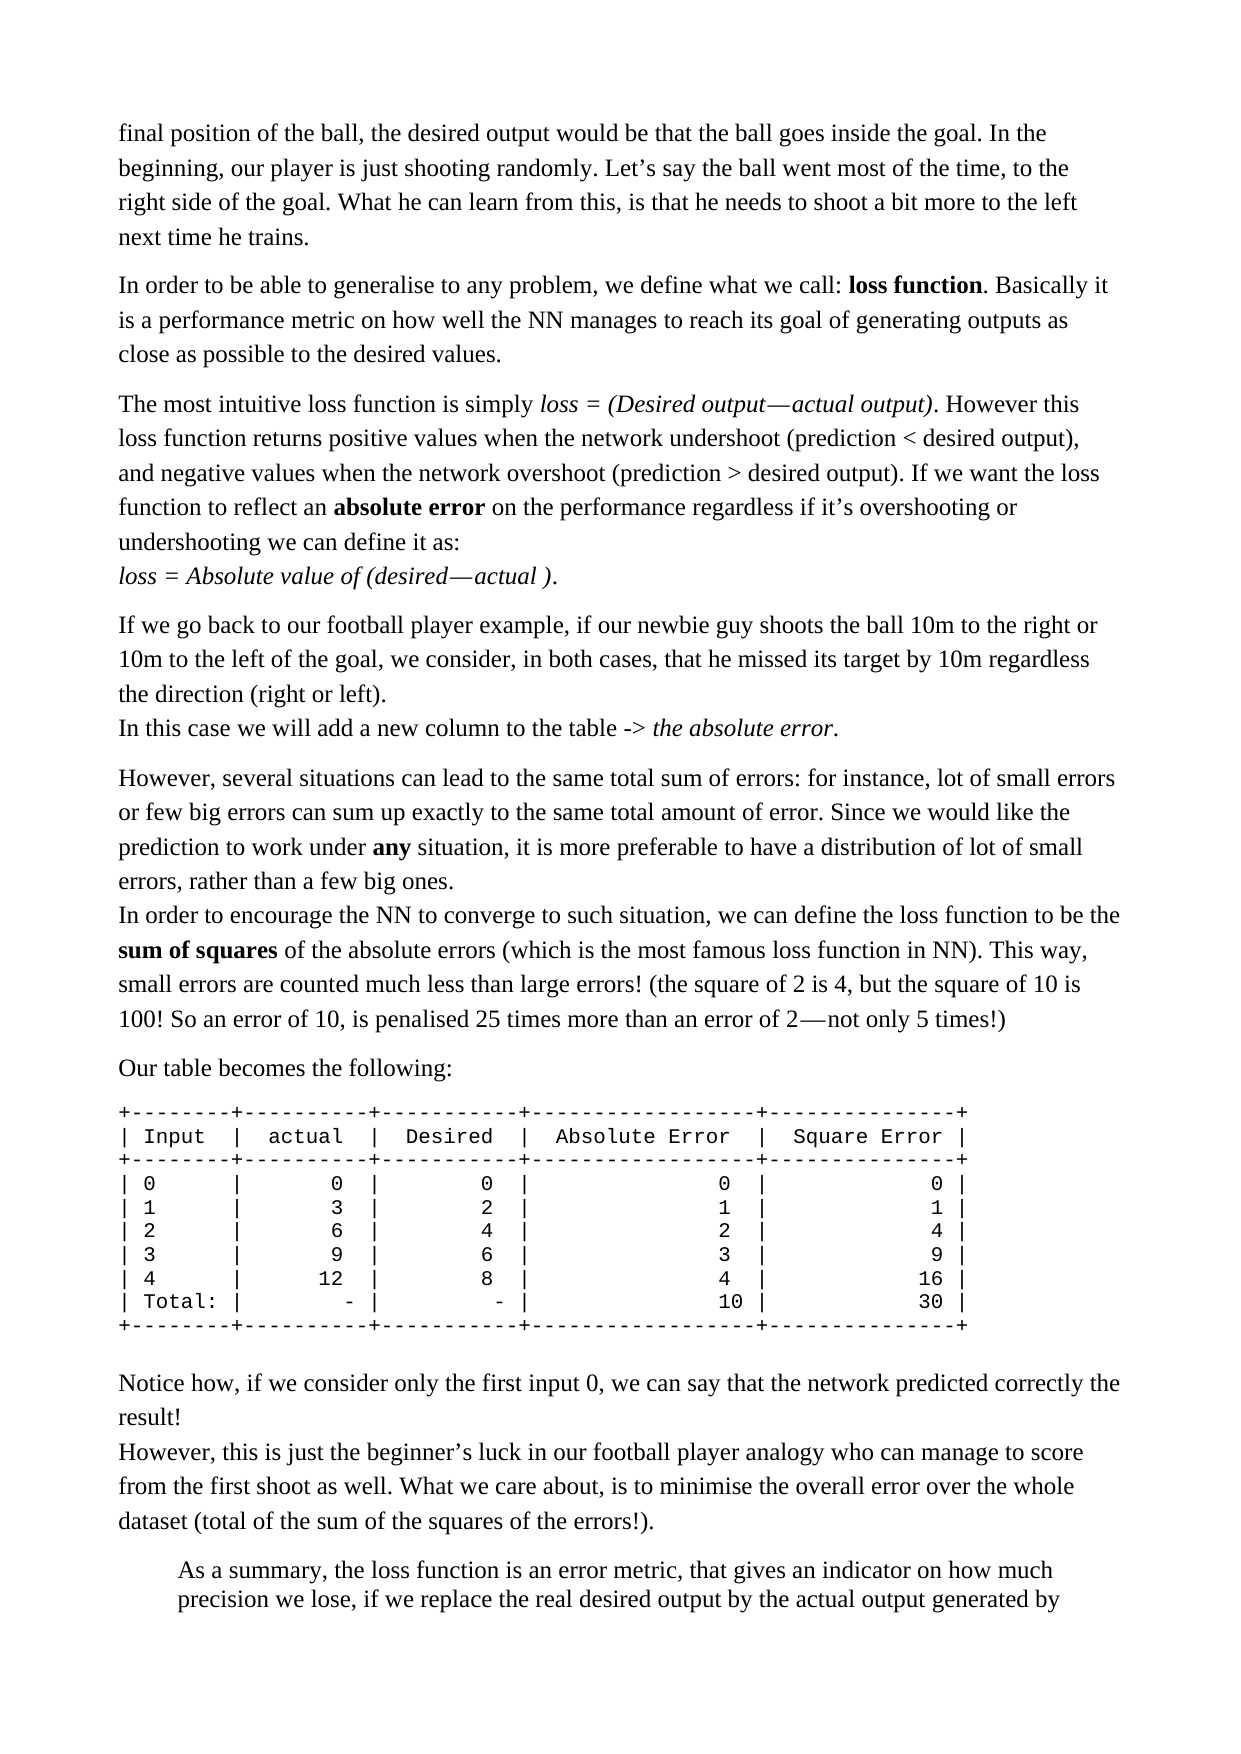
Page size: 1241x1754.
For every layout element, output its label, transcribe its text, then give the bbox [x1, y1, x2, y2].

text The most intuitive loss function is simply loss = (Desired output — actual output). However this loss function returns positive values when the network undershoot (prediction < desired output), and negative values when the network overshoot (prediction > desired output). If we want the loss function to reflect an absolute error on the performance regardless if it’s overshooting or undershooting we can define it as: loss = Absolute value of (desired — actual ). [118, 389, 1122, 590]
text However, several situations can lead to the same total sum of errors: for instance, lot of small errors or few big errors can sum up exactly to the same total amount of error. Since we would like the prediction to work under any situation, it is more preferable to have a distribution of lot of small errors, rather than a few big ones. In order to encourage the NN to converge to such situation, we can define the loss function to be the sum of squares of the absolute errors (which is the most famous loss function in NN). This way, small errors are counted much less than large errors! (the square of 2 is 4, but the square of 10 is 100! So an error of 10, is penalised 25 times more than an error of 2 — not only 5 times!) [118, 763, 1122, 1033]
text | 1 | 3 | 2 | 1 | 1 | [118, 1197, 1122, 1220]
text Notice how, if we consider only the first input 0, we can say that the network predicted correctly the result! However, this is just the beginner’s luck in our football player analogy who can manage to score from the first shoot as well. What we care about, is to minimise the overall error over the whole dataset (total of the sum of the squares of the errors!). [118, 1368, 1122, 1535]
text +--------+----------+-----------+------------------+---------------+ [118, 1102, 1122, 1126]
text | 0 | 0 | 0 | 0 | 0 | [118, 1173, 1122, 1197]
text In order to be able to generalise to any problem, we define what we call: loss function. Basically it is a performance metric on how well the NN manages to reach its goal of generating outputs as close as possible to the desired values. [118, 271, 1122, 368]
text As a summary, the loss function is an error metric, that gives an indicator on how much precision we lose, if we replace the real desired output by the actual output generated by [177, 1555, 1063, 1612]
text If we go back to our football player example, if our newbie guy shoots the ball 10m to the right or 10m to the left of the goal, we consider, in both cases, that he missed its target by 10m regardless the direction (right or left). In this case we will add a new column to the table -> the absolute error. [118, 610, 1122, 742]
text | Input | actual | Desired | Absolute Error | Square Error | [118, 1126, 1122, 1149]
text +--------+----------+-----------+------------------+---------------+ [118, 1149, 1122, 1173]
text | 2 | 6 | 4 | 2 | 4 | [118, 1220, 1122, 1244]
text Our table becomes the following: [118, 1053, 1122, 1082]
text +--------+----------+-----------+------------------+---------------+ [118, 1315, 1122, 1338]
text final position of the ball, the desired output would be that the ball goes inside the goal. In the beginning, our player is just shooting randomly. Let’s say the ball went most of the time, to the right side of the goal. What he can learn from this, is that he needs to shoot a bit more to the left next time he trains. [118, 118, 1122, 250]
text | 3 | 9 | 6 | 3 | 9 | [118, 1244, 1122, 1268]
text | Total: | - | - | 10 | 30 | [118, 1291, 1122, 1315]
text | 4 | 12 | 8 | 4 | 16 | [118, 1268, 1122, 1291]
